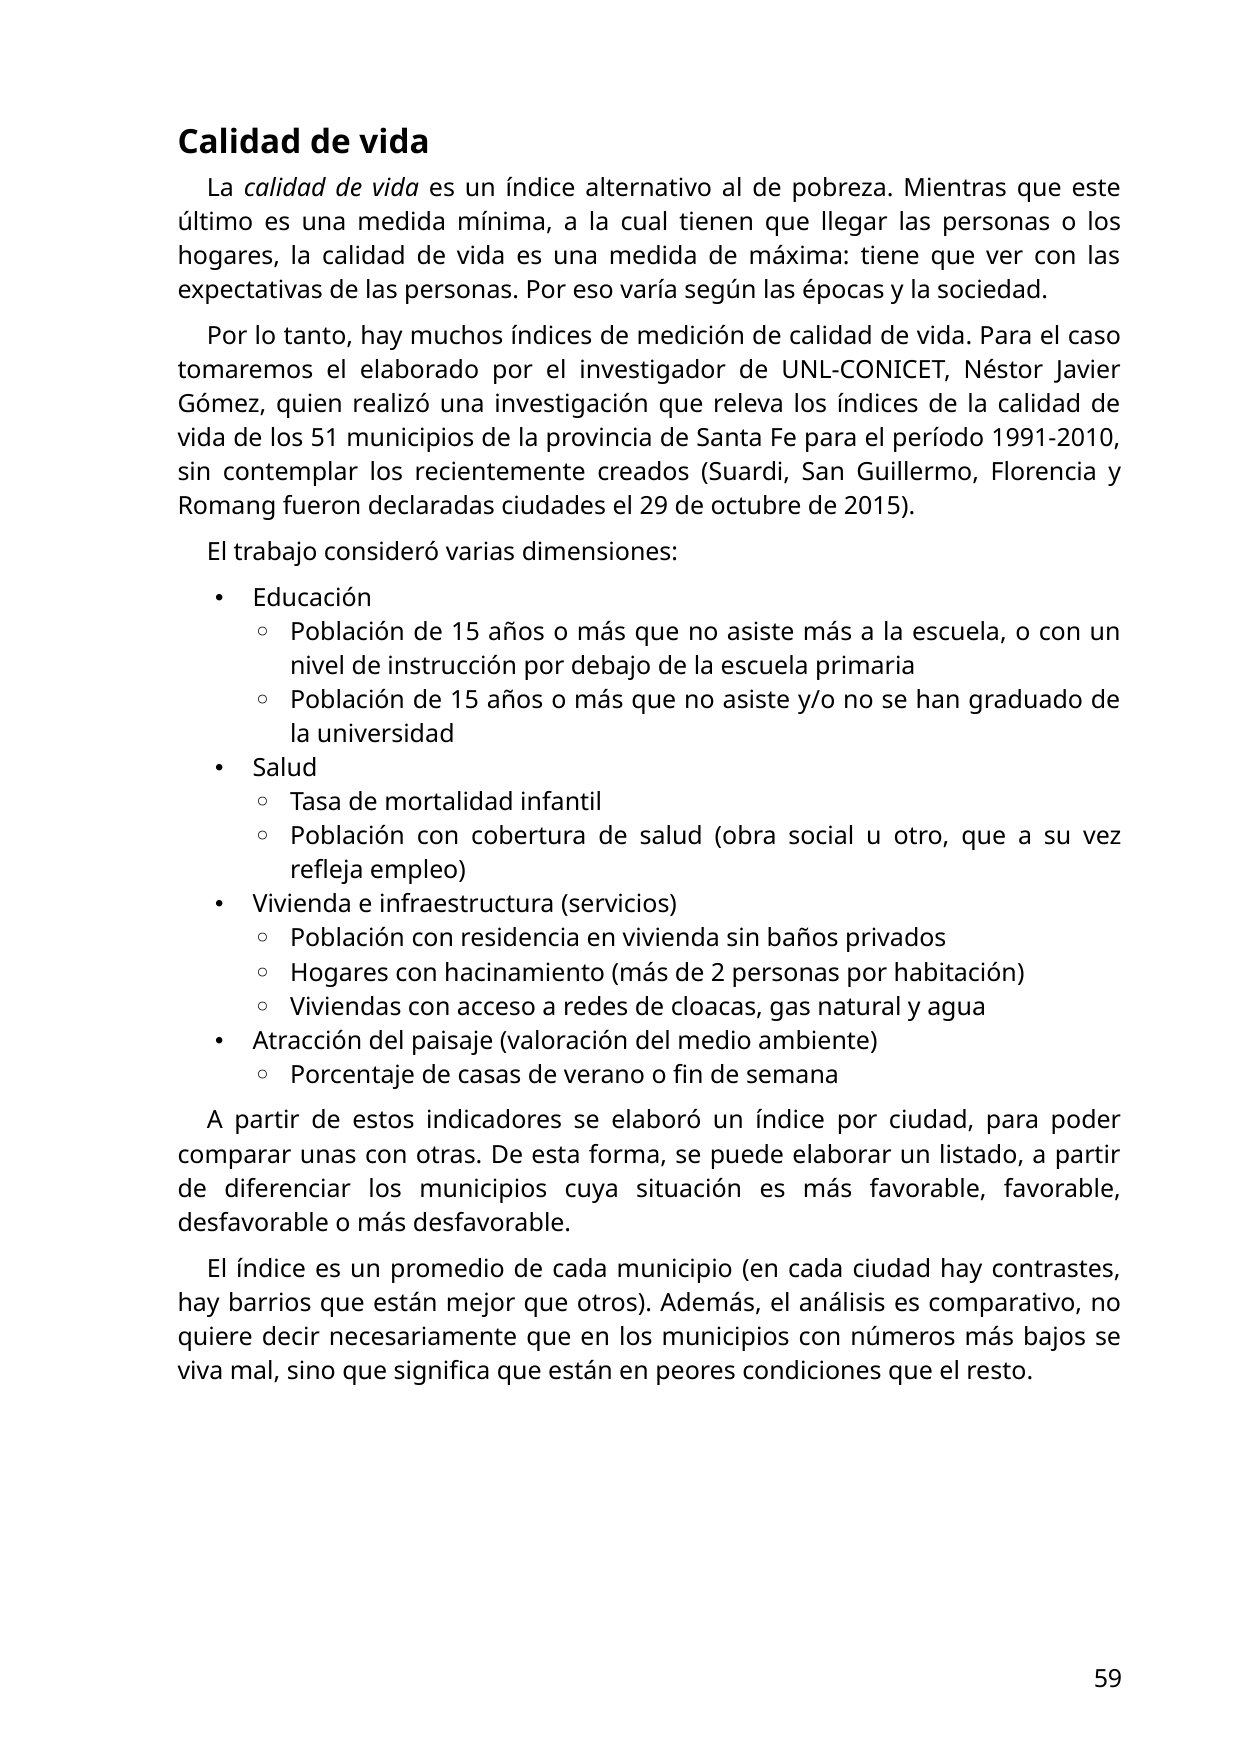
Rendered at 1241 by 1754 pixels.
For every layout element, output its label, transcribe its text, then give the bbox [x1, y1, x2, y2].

list Educación [215, 579, 1122, 613]
list Atracción del paisaje (valoración del medio ambiente) [215, 1022, 1122, 1056]
list Tasa de mortalidad infantil [252, 784, 1122, 818]
list Salud [215, 750, 1122, 784]
list Viviendas con acceso a redes de cloacas, gas natural y agua [252, 988, 1122, 1022]
text La calidad de vida es un índice alternativo al de pobreza. Mientras que este último es una medida mínima, a la cual tienen que llegar las personas o los hogares, la calidad de vida es una medida de máxima: tiene que ver con las expectativas de las personas. Por eso varía según las épocas y la sociedad. [177, 169, 1122, 306]
list Hogares con hacinamiento (más de 2 personas por habitación) [252, 954, 1122, 988]
subtitle Calidad de vida [177, 118, 1122, 163]
text El índice es un promedio de cada municipio (en cada ciudad hay contrastes, hay barrios que están mejor que otros). Además, el análisis es comparativo, no quiere decir necesariamente que en los municipios con números más bajos se viva mal, sino que significa que están en peores condiciones que el resto. [177, 1250, 1122, 1386]
text Por lo tanto, hay muchos índices de medición de calidad de vida. Para el caso tomaremos el elaborado por el investigador de UNL-CONICET, Néstor Javier Gómez, quien realizó una investigación que releva los índices de la calidad de vida de los 51 municipios de la provincia de Santa Fe para el período 1991-2010, sin contemplar los recientemente creados (Suardi, San Guillermo, Florencia y Romang fueron declaradas ciudades el 29 de octubre de 2015). [177, 317, 1122, 522]
text A partir de estos indicadores se elaboró un índice por ciudad, para poder comparar unas con otras. De esta forma, se puede elaborar un listado, a partir de diferenciar los municipios cuya situación es más favorable, favorable, desfavorable o más desfavorable. [177, 1102, 1122, 1238]
text El trabajo consideró varias dimensiones: [177, 534, 1122, 568]
list Población con residencia en vivienda sin baños privados [252, 920, 1122, 954]
list Población de 15 años o más que no asiste más a la escuela, o con un nivel de instrucción por debajo de la escuela primaria [252, 613, 1122, 682]
list Población con cobertura de salud (obra social u otro, que a su vez refleja empleo) [252, 818, 1122, 886]
list Población de 15 años o más que no asiste y/o no se han graduado de la universidad [252, 682, 1122, 750]
list Vivienda e infraestructura (servicios) [215, 886, 1122, 920]
list Porcentaje de casas de verano o fin de semana [252, 1056, 1122, 1090]
